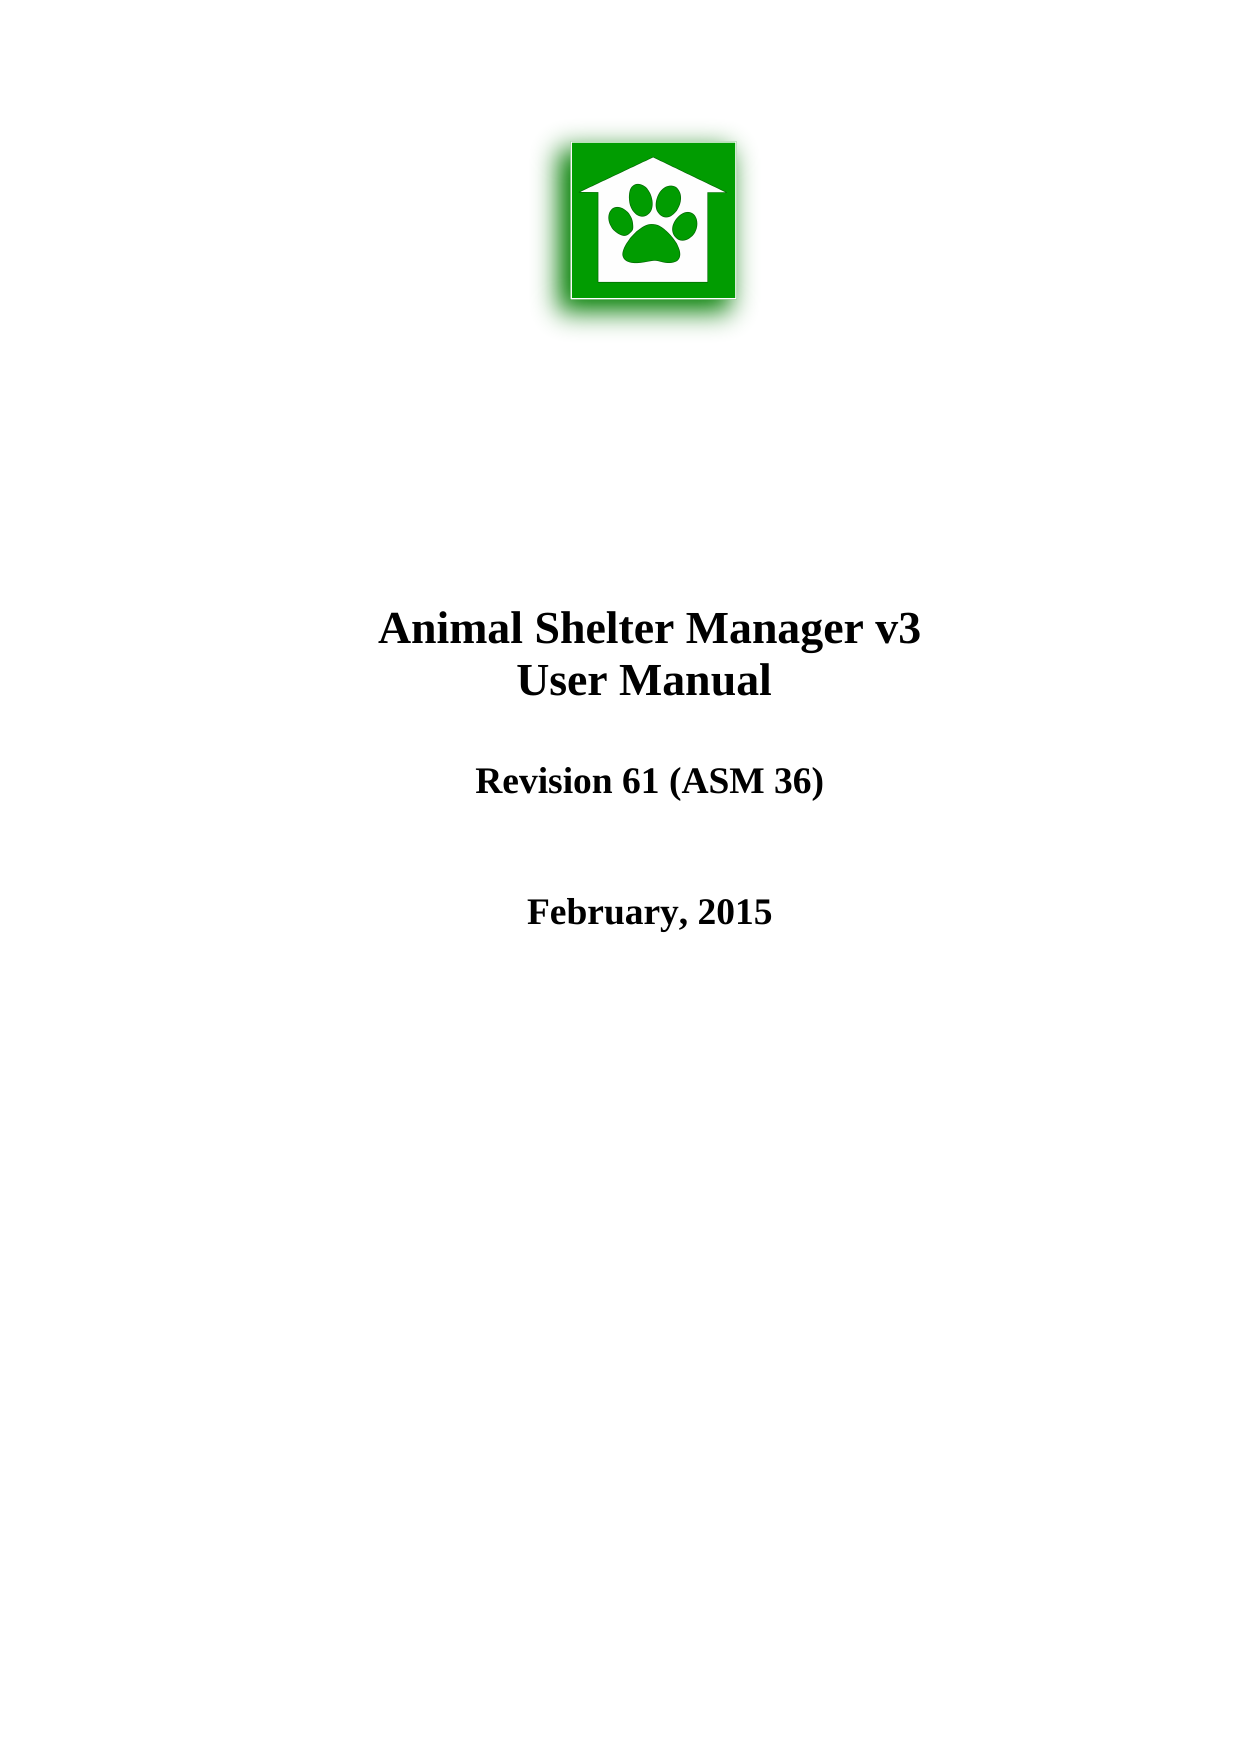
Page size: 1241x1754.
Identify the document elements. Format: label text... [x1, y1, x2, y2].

subtitle February, 2015 [118, 889, 1181, 933]
subtitle Animal Shelter Manager v3 User Manual Revision 61 (ASM 36) [118, 600, 1181, 835]
picture [528, 118, 761, 343]
